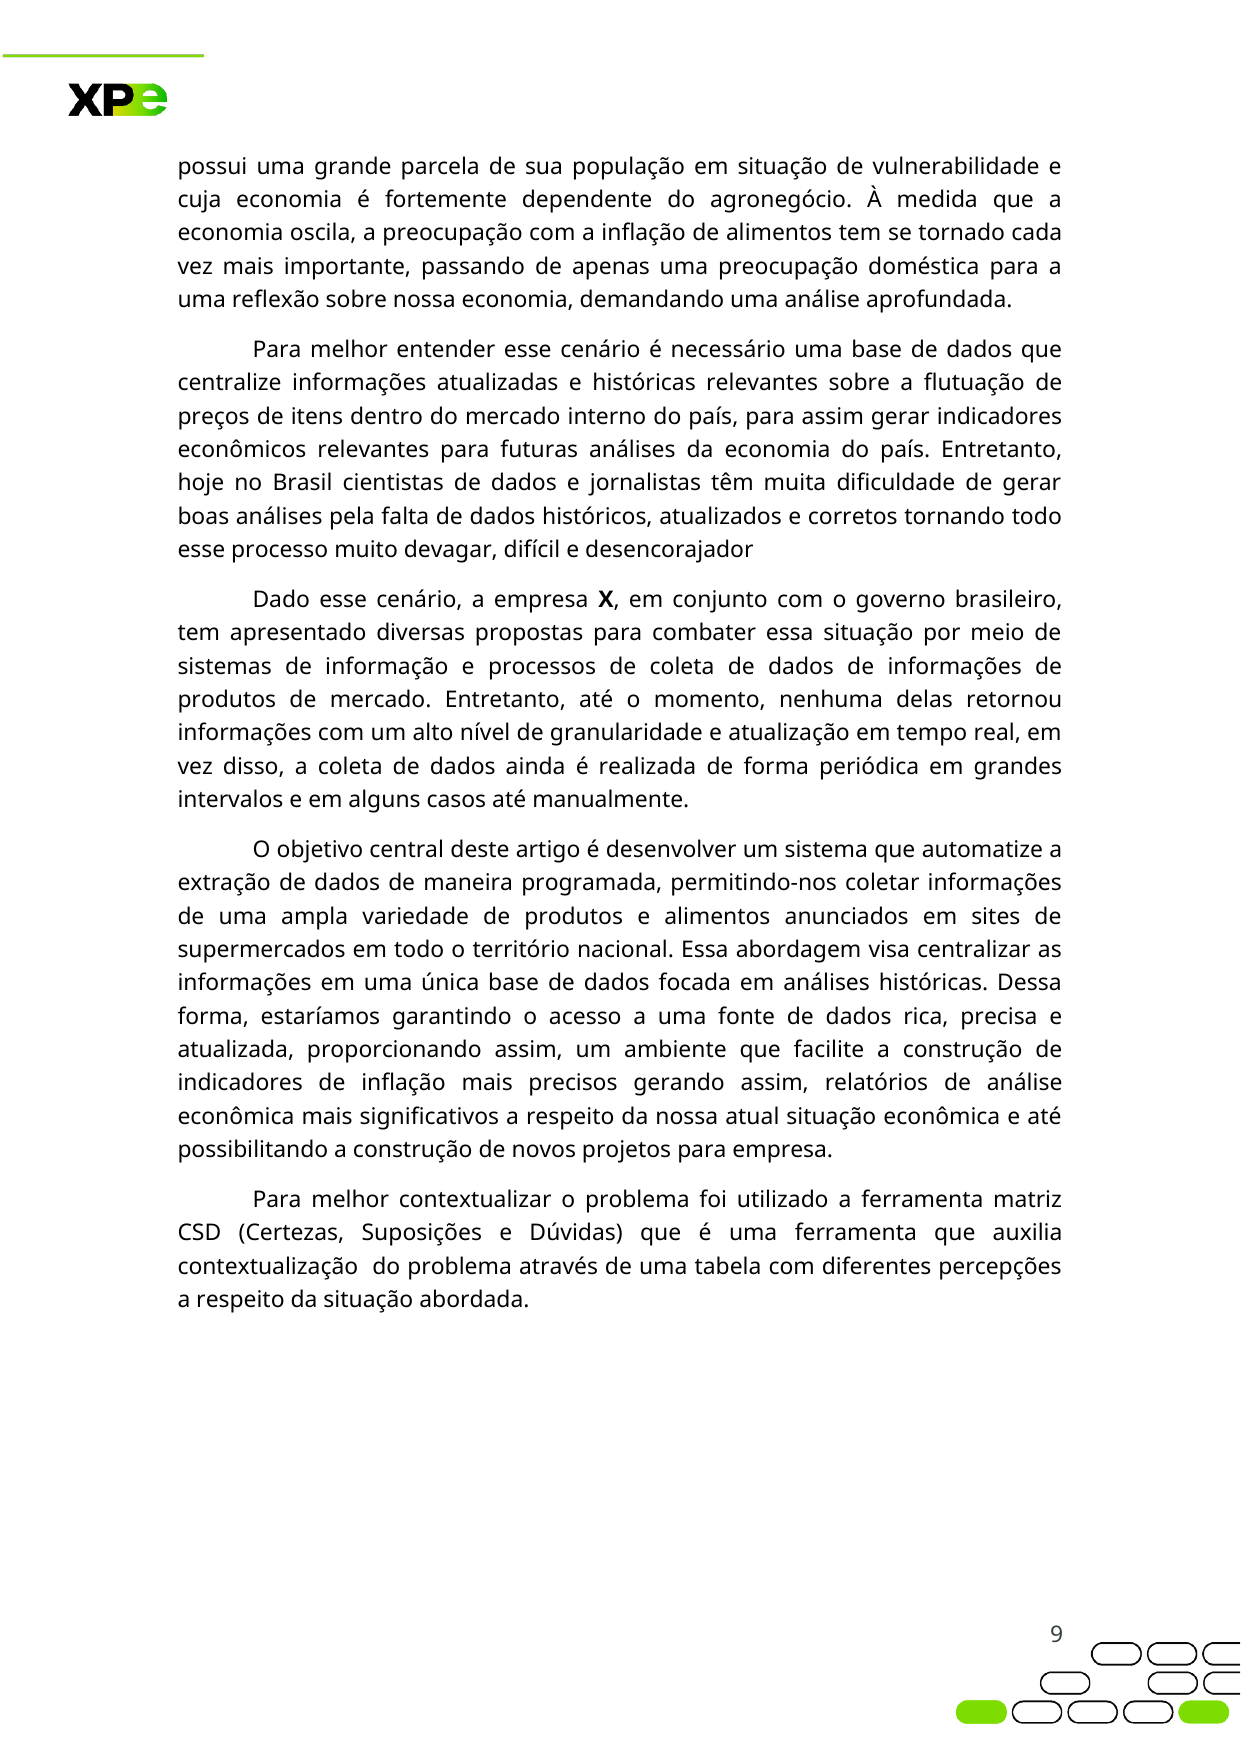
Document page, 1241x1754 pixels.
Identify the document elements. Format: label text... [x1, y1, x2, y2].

text possui uma grande parcela de sua população em situação de vulnerabilidade e cuja economia é fortemente dependente do agronegócio. À medida que a economia oscila, a preocupação com a inflação de alimentos tem se tornado cada vez mais importante, passando de apenas uma preocupação doméstica para a uma reflexão sobre nossa economia, demandando uma análise aprofundada. [177, 148, 1063, 314]
text Dado esse cenário, a empresa X, em conjunto com o governo brasileiro, tem apresentado diversas propostas para combater essa situação por meio de sistemas de informação e processos de coleta de dados de informações de produtos de mercado. Entretanto, até o momento, nenhuma delas retornou informações com um alto nível de granularidade e atualização em tempo real, em vez disso, a coleta de dados ainda é realizada de forma periódica em grandes intervalos e em alguns casos até manualmente. [177, 581, 1063, 814]
picture [2, 51, 205, 148]
text Para melhor entender esse cenário é necessário uma base de dados que centralize informações atualizadas e históricas relevantes sobre a flutuação de preços de itens dentro do mercado interno do país, para assim gerar indicadores econômicos relevantes para futuras análises da economia do país. Entretanto, hoje no Brasil cientistas de dados e jornalistas têm muita dificuldade de gerar boas análises pela falta de dados históricos, atualizados e corretos tornando todo esse processo muito devagar, difícil e desencorajador [177, 331, 1063, 564]
picture [955, 1642, 1241, 1724]
text Para melhor contextualizar o problema foi utilizado a ferramenta matriz CSD (Certezas, Suposições e Dúvidas) que é uma ferramenta que auxilia contextualização do problema através de uma tabela com diferentes percepções a respeito da situação abordada. [177, 1181, 1063, 1314]
text O objetivo central deste artigo é desenvolver um sistema que automatize a extração de dados de maneira programada, permitindo-nos coletar informações de uma ampla variedade de produtos e alimentos anunciados em sites de supermercados em todo o território nacional. Essa abordagem visa centralizar as informações em uma única base de dados focada em análises históricas. Dessa forma, estaríamos garantindo o acesso a uma fonte de dados rica, precisa e atualizada, proporcionando assim, um ambiente que facilite a construção de indicadores de inflação mais precisos gerando assim, relatórios de análise econômica mais significativos a respeito da nossa atual situação econômica e até possibilitando a construção de novos projetos para empresa. [177, 831, 1063, 1164]
